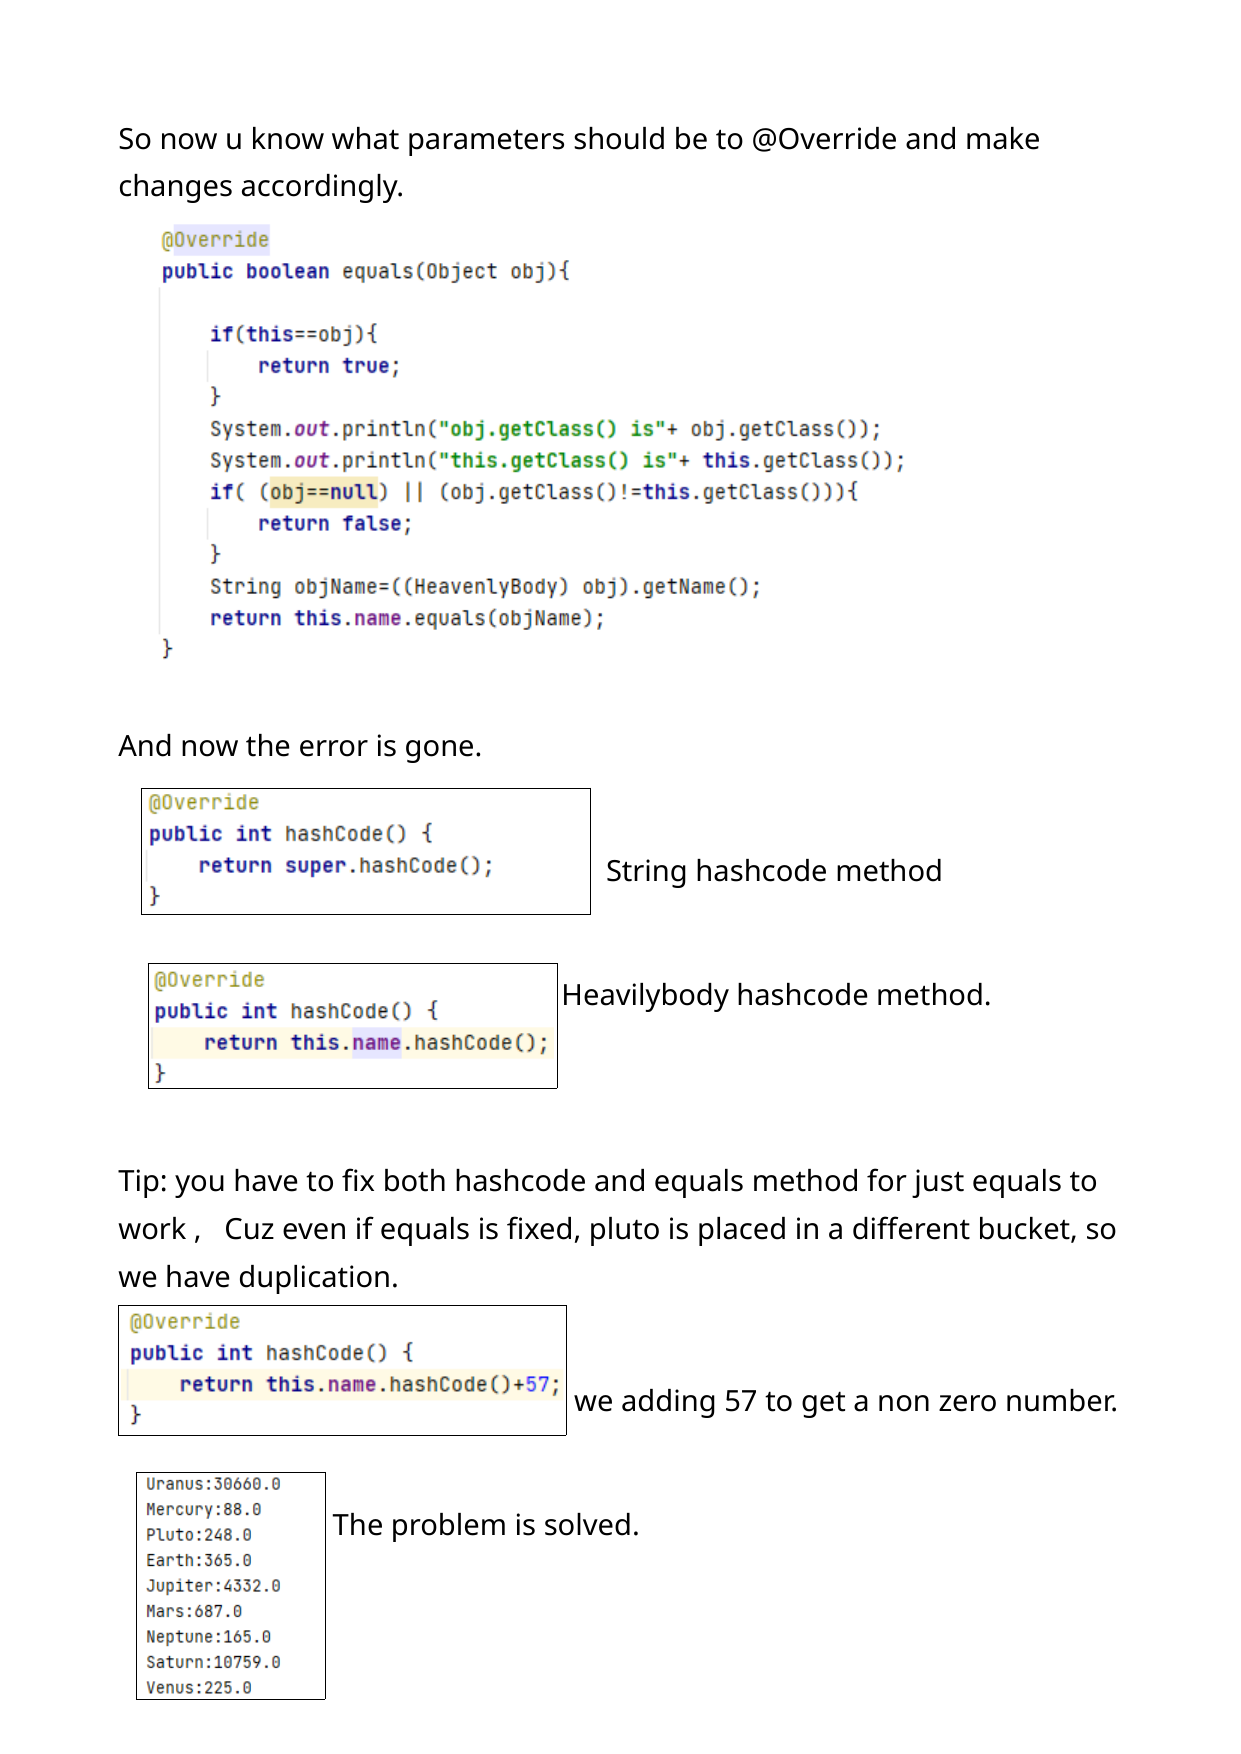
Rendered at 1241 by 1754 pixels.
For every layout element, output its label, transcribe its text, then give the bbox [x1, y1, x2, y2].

text [118, 850, 141, 889]
picture [147, 217, 916, 669]
picture [139, 1474, 322, 1696]
picture [121, 1308, 564, 1432]
text [149, 964, 557, 1088]
text And now the error is gone. [118, 725, 1122, 765]
picture [143, 790, 588, 912]
text The problem is solved. [326, 1505, 1122, 1544]
text [118, 1505, 136, 1544]
picture [150, 966, 554, 1086]
text Tip: you have to fix both hashcode and equals method for just equals to work , Cuz even if equals is fixed, pluto is placed in a different bucket, so we have duplication. [118, 1161, 1122, 1296]
text we adding 57 to get a non zero number. [567, 1380, 1122, 1420]
text String hashcode method [591, 850, 1122, 889]
text [118, 974, 148, 1014]
text Heavilybody hashcode method. [558, 974, 1122, 1014]
text So now u know what parameters should be to @Override and make changes accordingly. [118, 118, 1122, 205]
